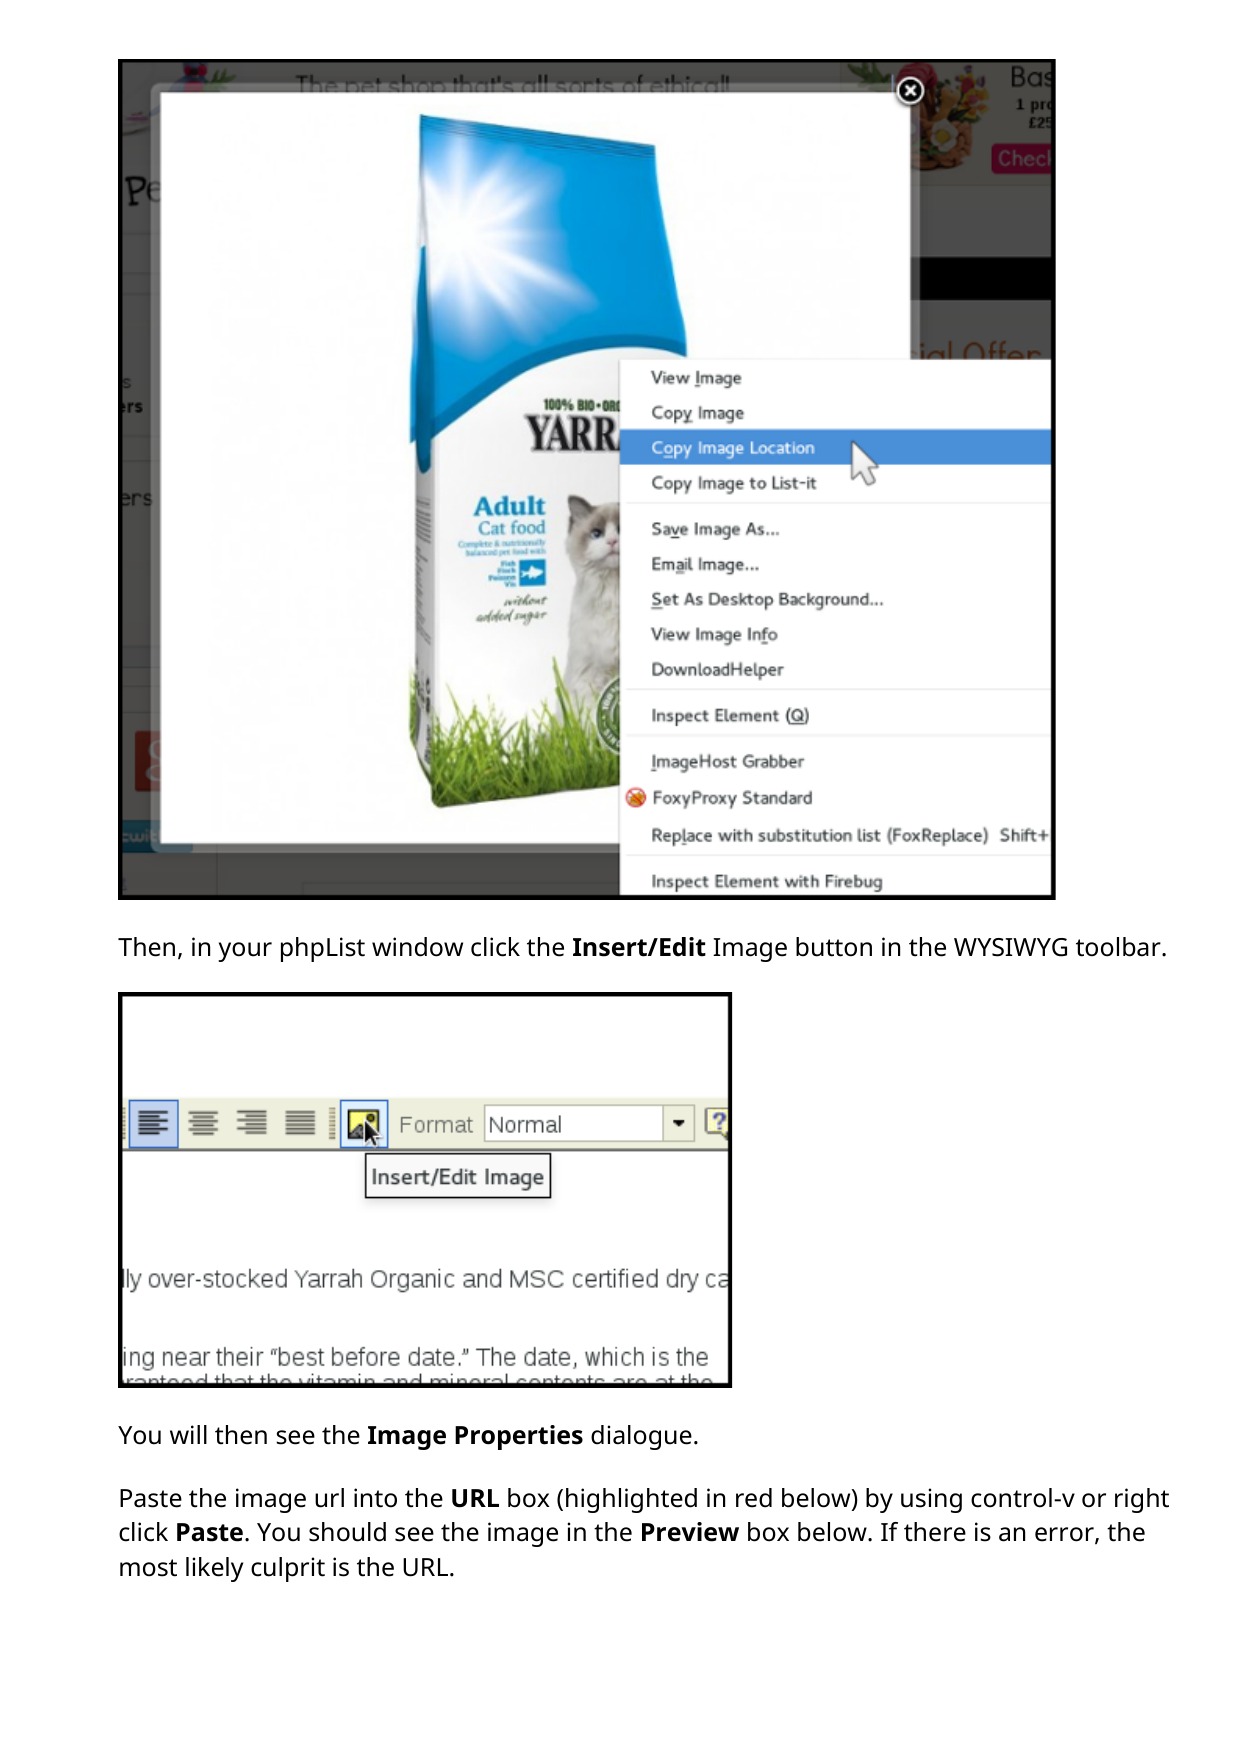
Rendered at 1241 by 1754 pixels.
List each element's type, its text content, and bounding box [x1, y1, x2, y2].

picture [118, 992, 733, 1388]
text You will then see the Image Properties dialogue. [118, 1417, 1181, 1452]
text Paste the image url into the URL box (highlighted in red below) by using control-v or right click Paste. You should see the image in the Preview box below. If there is an error, the most likely culprit is the URL. [118, 1481, 1181, 1583]
picture [118, 59, 1056, 900]
text Then, in your phpList window click the Insert/Edit Image button in the WYSIWYG toolbar. [118, 929, 1181, 963]
